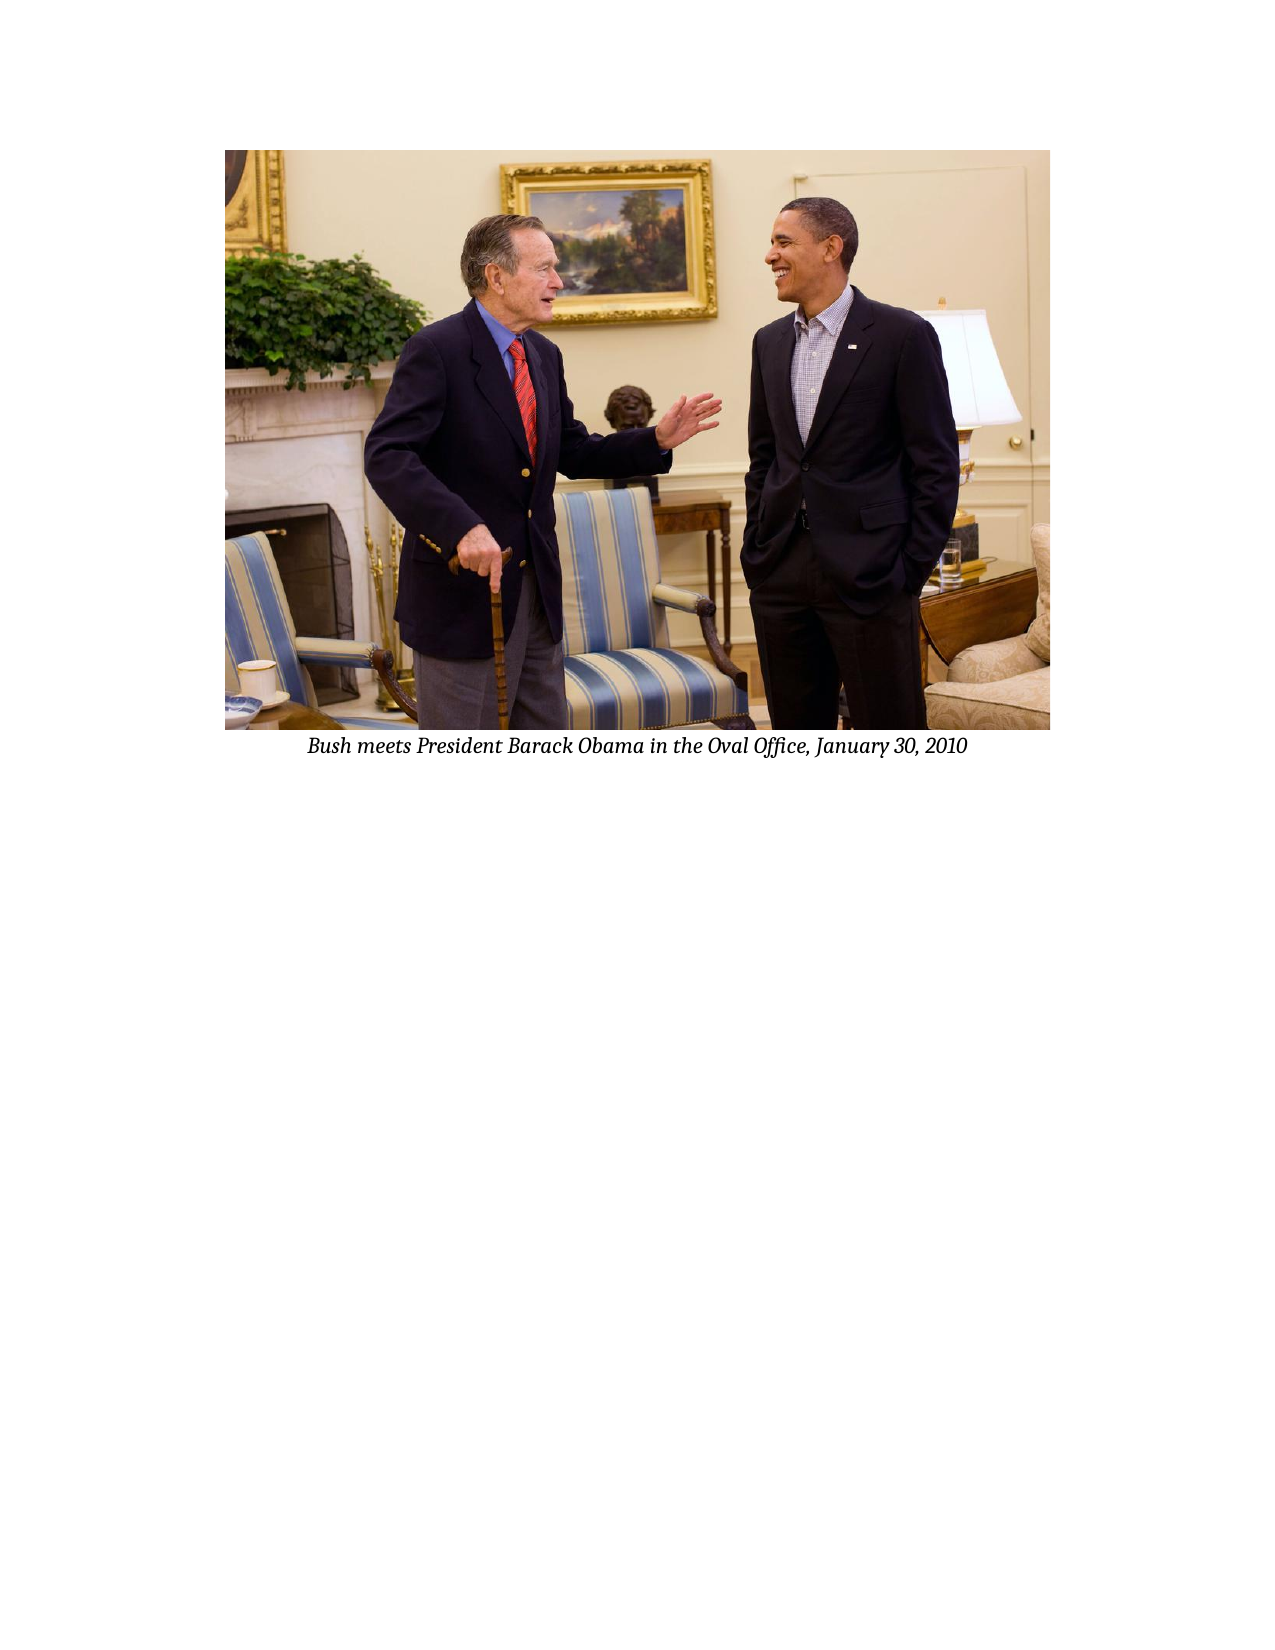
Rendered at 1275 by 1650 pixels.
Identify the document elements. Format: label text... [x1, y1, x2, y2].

text Bush meets President Barack Obama in the Oval Office, January 30, 2010 [187, 150, 1087, 759]
picture [225, 150, 1050, 730]
